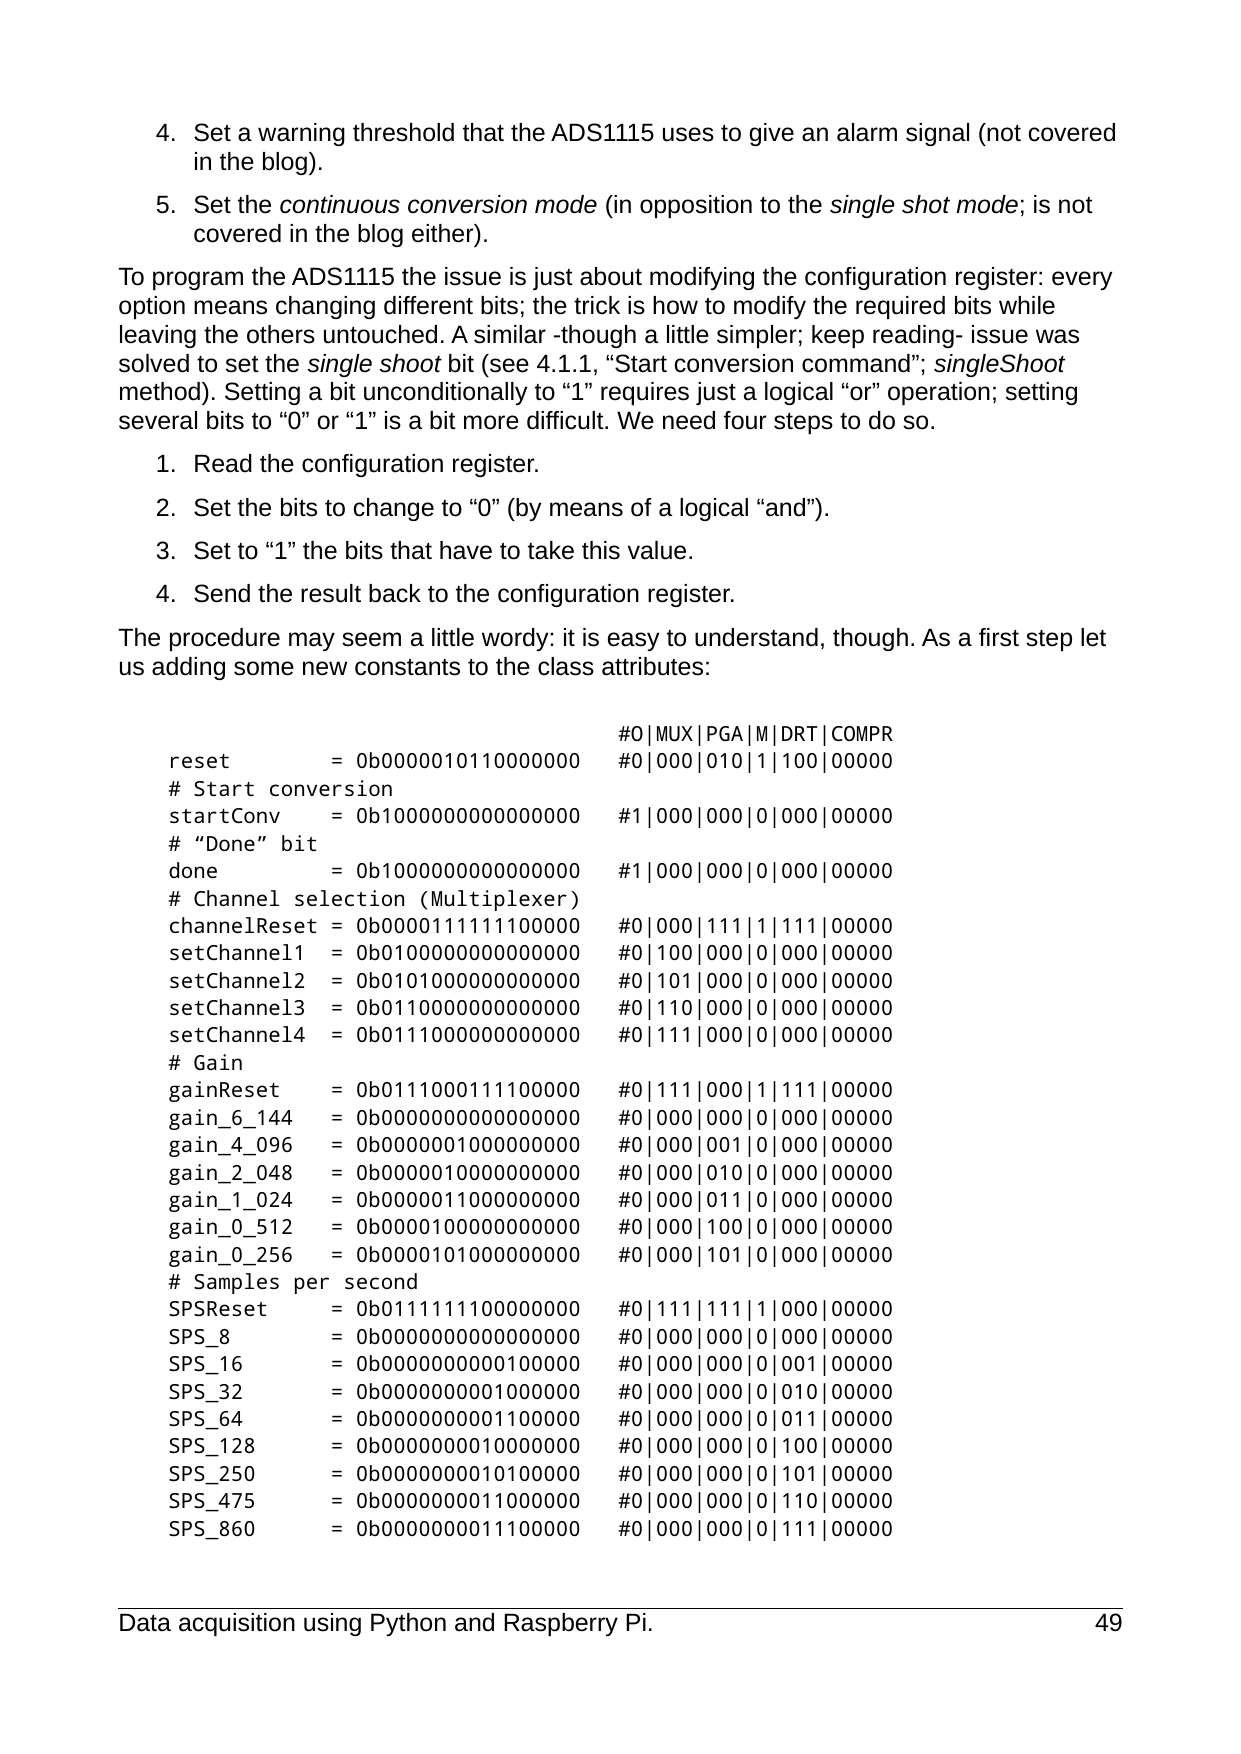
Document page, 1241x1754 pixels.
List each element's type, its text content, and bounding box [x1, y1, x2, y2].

list Set the bits to change to “0” (by means of a logical “and”). [156, 493, 1122, 521]
text done = 0b1000000000000000 #1|000|000|0|000|00000 [118, 859, 1122, 883]
text gain_6_144 = 0b0000000000000000 #0|000|000|0|000|00000 [118, 1106, 1122, 1130]
text # “Done” bit [118, 832, 1122, 856]
text gain_2_048 = 0b0000010000000000 #0|000|010|0|000|00000 [118, 1161, 1122, 1185]
text # Samples per second [118, 1270, 1122, 1294]
text SPS_8 = 0b0000000000000000 #0|000|000|0|000|00000 [118, 1325, 1122, 1349]
list Set to “1” the bits that have to take this value. [156, 536, 1122, 565]
text SPS_475 = 0b0000000011000000 #0|000|000|0|110|00000 [118, 1489, 1122, 1514]
text SPS_16 = 0b0000000000100000 #0|000|000|0|001|00000 [118, 1352, 1122, 1377]
list Read the configuration register. [156, 449, 1122, 478]
text To program the ADS1115 the issue is just about modifying the configuration register: every option means changing different bits; the trick is how to modify the required bits while leaving the others untouched. A similar -though a little simpler; keep reading- issue was solved to set the single shoot bit (see 4.1.1, “Start conversion command”; singleShoot method). Setting a bit unconditionally to “1” requires just a logical “or” operation; setting several bits to “0” or “1” is a bit more difficult. We need four steps to do so. [118, 262, 1122, 435]
text setChannel2 = 0b0101000000000000 #0|101|000|0|000|00000 [118, 969, 1122, 993]
text SPS_860 = 0b0000000011100000 #0|000|000|0|111|00000 [118, 1517, 1122, 1541]
text setChannel4 = 0b0111000000000000 #0|111|000|0|000|00000 [118, 1023, 1122, 1048]
text gain_0_512 = 0b0000100000000000 #0|000|100|0|000|00000 [118, 1215, 1122, 1240]
text The procedure may seem a little wordy: it is easy to understand, though. As a first step let us adding some new constants to the class attributes: [118, 623, 1122, 680]
text startConv = 0b1000000000000000 #1|000|000|0|000|00000 [118, 804, 1122, 829]
list Send the result back to the configuration register. [156, 579, 1122, 608]
text SPSReset = 0b0111111100000000 #0|111|111|1|000|00000 [118, 1297, 1122, 1322]
text gain_1_024 = 0b0000011000000000 #0|000|011|0|000|00000 [118, 1188, 1122, 1212]
text # Channel selection (Multiplexer) [118, 887, 1122, 911]
text # Gain [118, 1051, 1122, 1075]
text setChannel1 = 0b0100000000000000 #0|100|000|0|000|00000 [118, 941, 1122, 966]
text # Start conversion [118, 777, 1122, 801]
text channelReset = 0b0000111111100000 #0|000|111|1|111|00000 [118, 914, 1122, 938]
list Set the continuous conversion mode (in opposition to the single shot mode; is not covered in the blog either). [156, 190, 1122, 248]
text gain_4_096 = 0b0000001000000000 #0|000|001|0|000|00000 [118, 1133, 1122, 1157]
text gainReset = 0b0111000111100000 #0|111|000|1|111|00000 [118, 1078, 1122, 1103]
text SPS_128 = 0b0000000010000000 #0|000|000|0|100|00000 [118, 1434, 1122, 1459]
text setChannel3 = 0b0110000000000000 #0|110|000|0|000|00000 [118, 996, 1122, 1021]
text reset = 0b0000010110000000 #0|000|010|1|100|00000 [118, 749, 1122, 774]
list Set a warning threshold that the ADS1115 uses to give an alarm signal (not covered in the blog). [156, 118, 1122, 176]
text SPS_32 = 0b0000000001000000 #0|000|000|0|010|00000 [118, 1380, 1122, 1404]
text gain_0_256 = 0b0000101000000000 #0|000|101|0|000|00000 [118, 1243, 1122, 1267]
text SPS_64 = 0b0000000001100000 #0|000|000|0|011|00000 [118, 1407, 1122, 1431]
text #O|MUX|PGA|M|DRT|COMPR [118, 722, 1122, 747]
text SPS_250 = 0b0000000010100000 #0|000|000|0|101|00000 [118, 1462, 1122, 1486]
